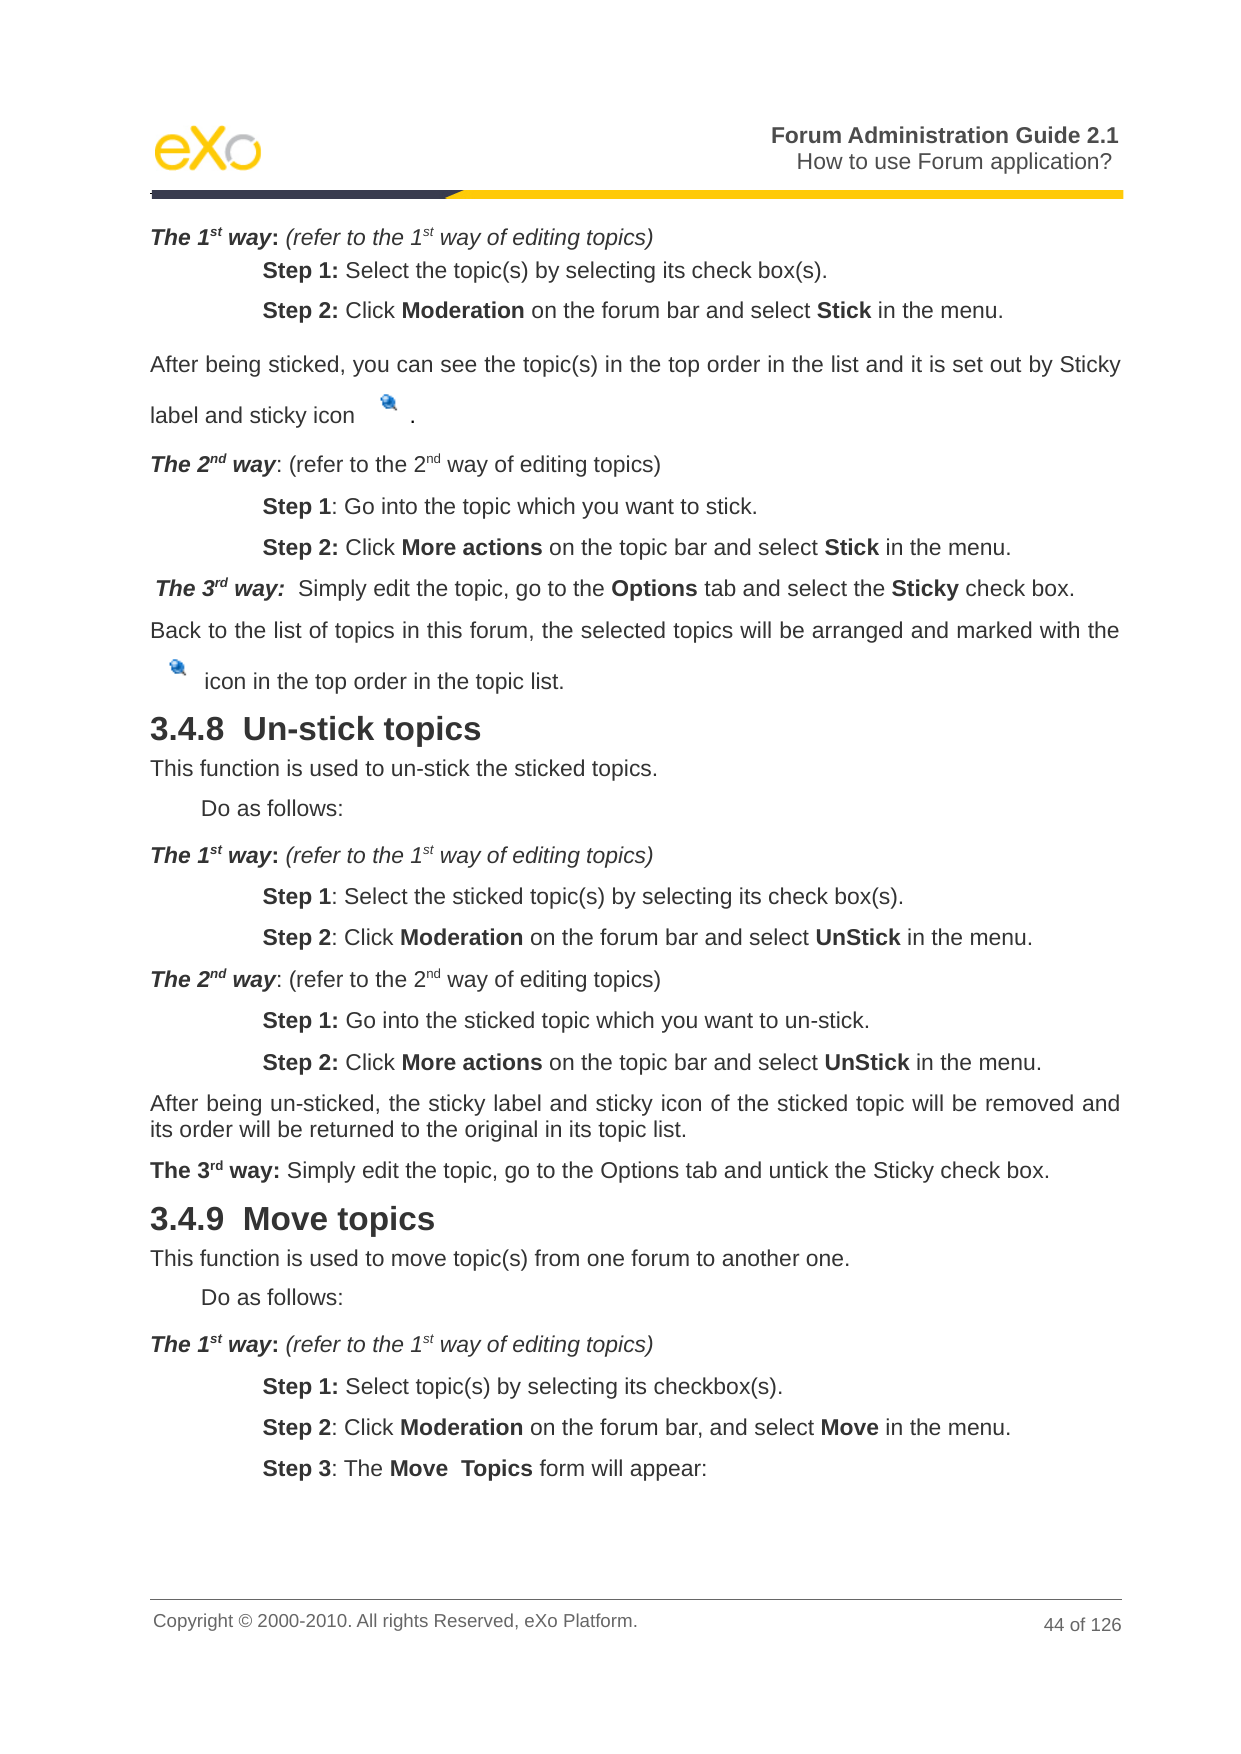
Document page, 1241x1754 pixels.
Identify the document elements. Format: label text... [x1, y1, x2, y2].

text The 1st way: (refer to the 1st way of editing topics) [150, 223, 1122, 250]
picture [368, 385, 402, 417]
list Step 3: The Move Topics form will appear: [225, 1455, 1122, 1482]
text After being un-sticked, the sticky label and sticky icon of the sticked topic will be removed and its order will be returned to the original in its topic list. [150, 1090, 1122, 1142]
list Step 2: Click More actions on the topic bar and select UnStick in the menu. [225, 1048, 1122, 1075]
picture [157, 650, 191, 682]
list Step 1: Select the sticked topic(s) by selecting its check box(s). [225, 883, 1122, 909]
text The 3rd way: Simply edit the topic, go to the Options tab and untick the Sticky check box. [150, 1157, 1122, 1184]
text Do as follows: [150, 1284, 1122, 1311]
picture [155, 125, 262, 171]
list The 3rd way: Simply edit the topic, go to the Options tab and select the Sticky check box. [117, 575, 1122, 602]
list Step 1: Go into the sticked topic which you want to un-stick. [225, 1007, 1122, 1033]
list Step 1: Select the topic(s) by selecting its check box(s). [225, 257, 1122, 284]
text The 2nd way: (refer to the 2nd way of editing topics) [150, 451, 1122, 478]
text Back to the list of topics in this forum, the selected topics will be arranged and marked with the icon in the top order in the topic list. [150, 617, 1122, 694]
text The 1st way: (refer to the 1st way of editing topics) [150, 842, 1122, 868]
list Step 1: Select topic(s) by selecting its checkbox(s). [225, 1373, 1122, 1399]
text This function is used to un-stick the sticked topics. [150, 755, 1122, 782]
text After being sticked, you can see the topic(s) in the top order in the list and it is set out by Sticky label and sticky icon . [150, 351, 1122, 429]
list Step 2: Click Moderation on the forum bar and select UnStick in the menu. [225, 924, 1122, 951]
subtitle Un-stick topics [150, 709, 1122, 748]
list Step 1: Go into the topic which you want to stick. [225, 493, 1122, 519]
text The 2nd way: (refer to the 2nd way of editing topics) [150, 966, 1122, 992]
subtitle Move topics [150, 1199, 1122, 1237]
list Step 2: Click Moderation on the forum bar and select Stick in the menu. [225, 297, 1122, 323]
text Do as follows: [150, 795, 1122, 821]
text This function is used to move topic(s) from one forum to another one. [150, 1245, 1122, 1271]
text The 1st way: (refer to the 1st way of editing topics) [150, 1331, 1122, 1358]
list Step 2: Click Moderation on the forum bar, and select Move in the menu. [225, 1414, 1122, 1440]
picture [151, 190, 1124, 199]
list Step 2: Click More actions on the topic bar and select Stick in the menu. [225, 534, 1122, 560]
